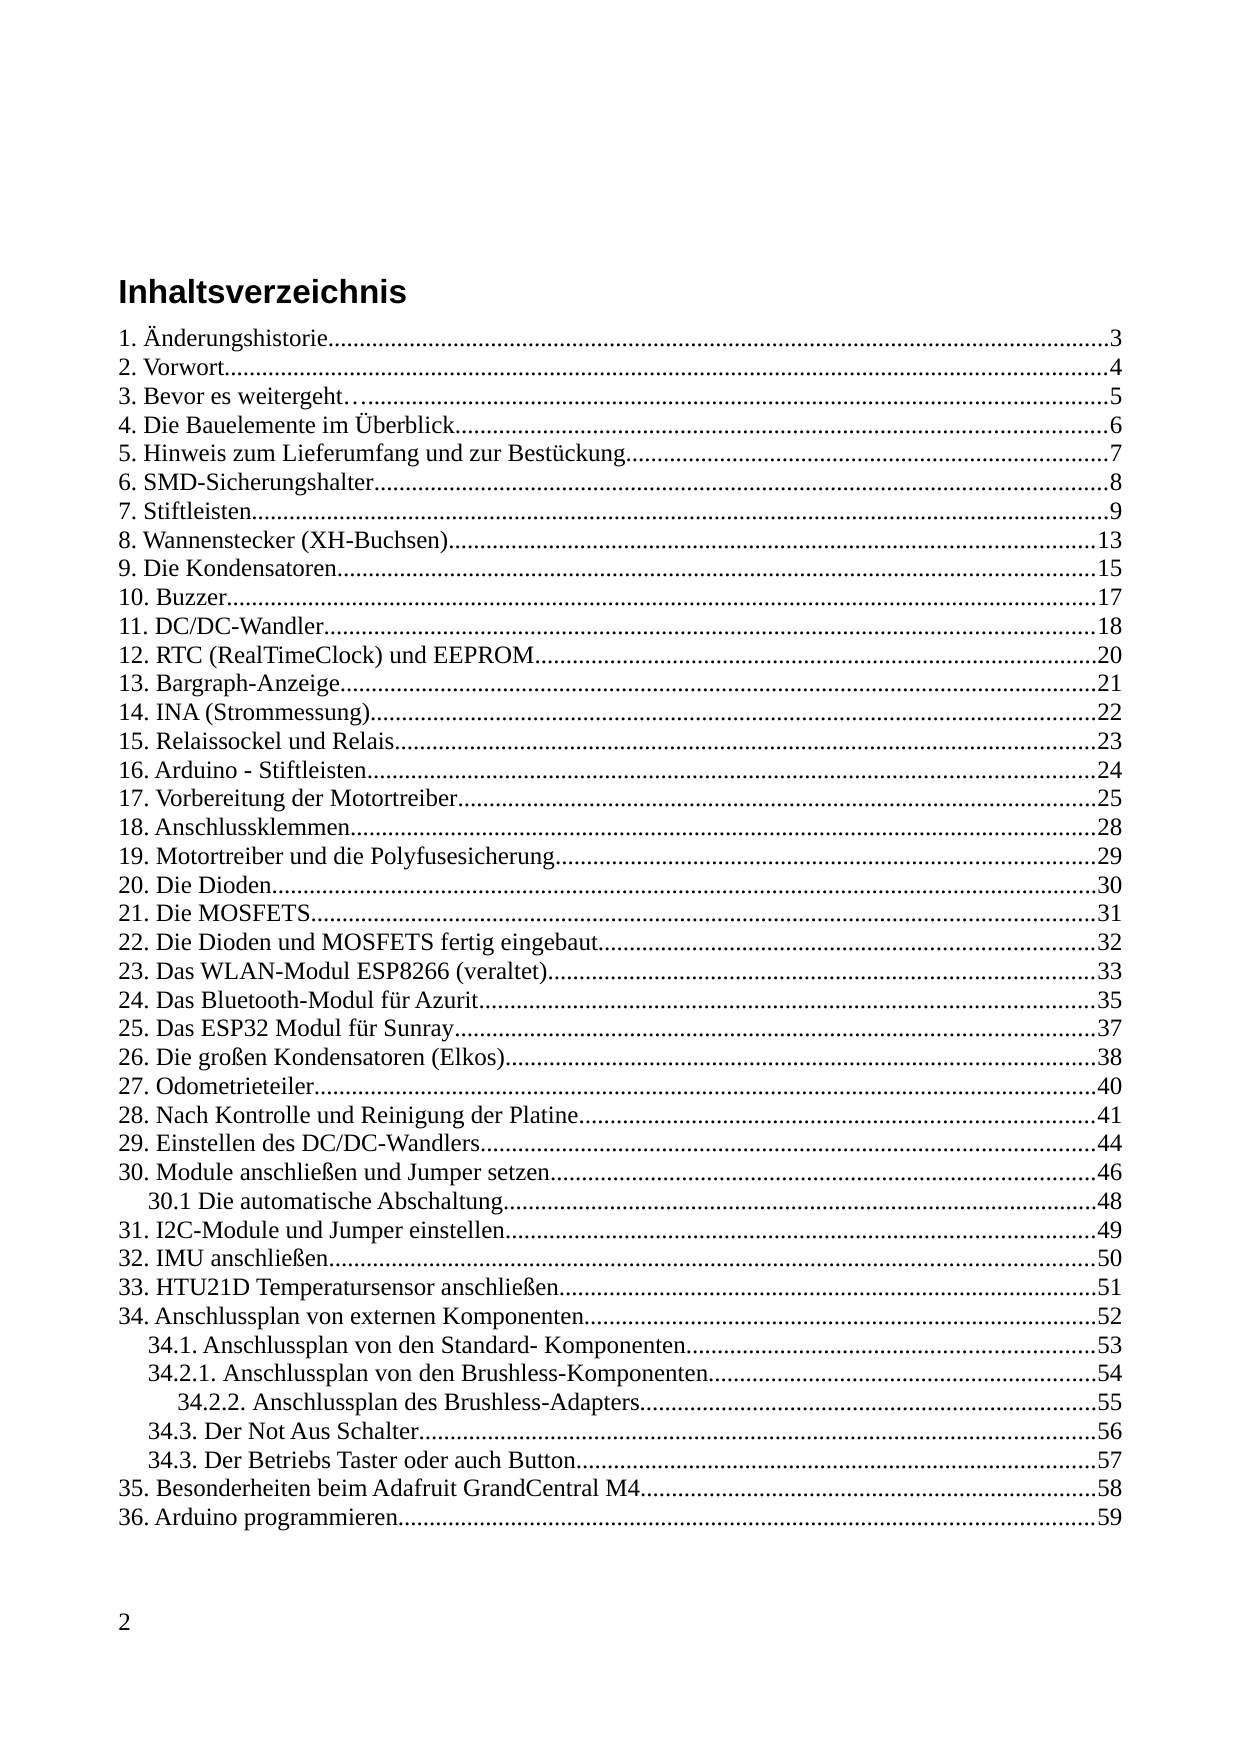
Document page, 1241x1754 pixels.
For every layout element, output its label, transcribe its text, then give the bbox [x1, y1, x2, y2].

text 11. DC/DC-Wandler 18 [118, 611, 1122, 640]
text 34.3. Der Not Aus Schalter 56 [148, 1416, 1122, 1445]
text 16. Arduino - Stiftleisten 24 [118, 755, 1122, 783]
text 30.1 Die automatische Abschaltung 48 [148, 1186, 1122, 1215]
text 6. SMD-Sicherungshalter 8 [118, 467, 1122, 496]
text 2. Vorwort 4 [118, 352, 1122, 381]
text 31. I2C-Module und Jumper einstellen 49 [118, 1215, 1122, 1243]
text 34. Anschlussplan von externen Komponenten 52 [118, 1301, 1122, 1330]
text 1. Änderungshistorie 3 [118, 323, 1122, 352]
text 32. IMU anschließen 50 [118, 1243, 1122, 1272]
text 34.2.2. Anschlussplan des Brushless-Adapters 55 [177, 1387, 1122, 1416]
text 34.2.1. Anschlussplan von den Brushless-Komponenten 54 [148, 1358, 1122, 1387]
text 5. Hinweis zum Lieferumfang und zur Bestückung 7 [118, 438, 1122, 467]
text 8. Wannenstecker (XH-Buchsen) 13 [118, 525, 1122, 553]
text 22. Die Dioden und MOSFETS fertig eingebaut 32 [118, 927, 1122, 956]
text 10. Buzzer 17 [118, 582, 1122, 611]
text 30. Module anschließen und Jumper setzen 46 [118, 1157, 1122, 1186]
text 34.3. Der Betriebs Taster oder auch Button 57 [148, 1445, 1122, 1473]
text 14. INA (Strommessung) 22 [118, 697, 1122, 726]
text 13. Bargraph-Anzeige 21 [118, 668, 1122, 697]
text 36. Arduino programmieren 59 [118, 1502, 1122, 1531]
text 4. Die Bauelemente im Überblick 6 [118, 410, 1122, 438]
text 23. Das WLAN-Modul ESP8266 (veraltet) 33 [118, 956, 1122, 985]
text 33. HTU21D Temperatursensor anschließen 51 [118, 1272, 1122, 1301]
text 15. Relaissockel und Relais 23 [118, 726, 1122, 755]
text 19. Motortreiber und die Polyfusesicherung 29 [118, 841, 1122, 870]
text 35. Besonderheiten beim Adafruit GrandCentral M4 58 [118, 1473, 1122, 1502]
text 17. Vorbereitung der Motortreiber 25 [118, 783, 1122, 812]
text 3. Bevor es weitergeht…. 5 [118, 381, 1122, 410]
text 21. Die MOSFETS 31 [118, 898, 1122, 927]
text 20. Die Dioden 30 [118, 870, 1122, 898]
text 27. Odometrieteiler 40 [118, 1071, 1122, 1100]
text 29. Einstellen des DC/DC-Wandlers 44 [118, 1128, 1122, 1157]
text 25. Das ESP32 Modul für Sunray 37 [118, 1013, 1122, 1042]
text 12. RTC (RealTimeClock) und EEPROM 20 [118, 640, 1122, 668]
subtitle Inhaltsverzeichnis [118, 272, 1122, 311]
text 26. Die großen Kondensatoren (Elkos) 38 [118, 1042, 1122, 1071]
text 34.1. Anschlussplan von den Standard- Komponenten 53 [148, 1330, 1122, 1358]
text 28. Nach Kontrolle und Reinigung der Platine 41 [118, 1100, 1122, 1128]
text 7. Stiftleisten 9 [118, 496, 1122, 525]
text 24. Das Bluetooth-Modul für Azurit 35 [118, 985, 1122, 1013]
text 9. Die Kondensatoren 15 [118, 553, 1122, 582]
text 18. Anschlussklemmen 28 [118, 812, 1122, 841]
